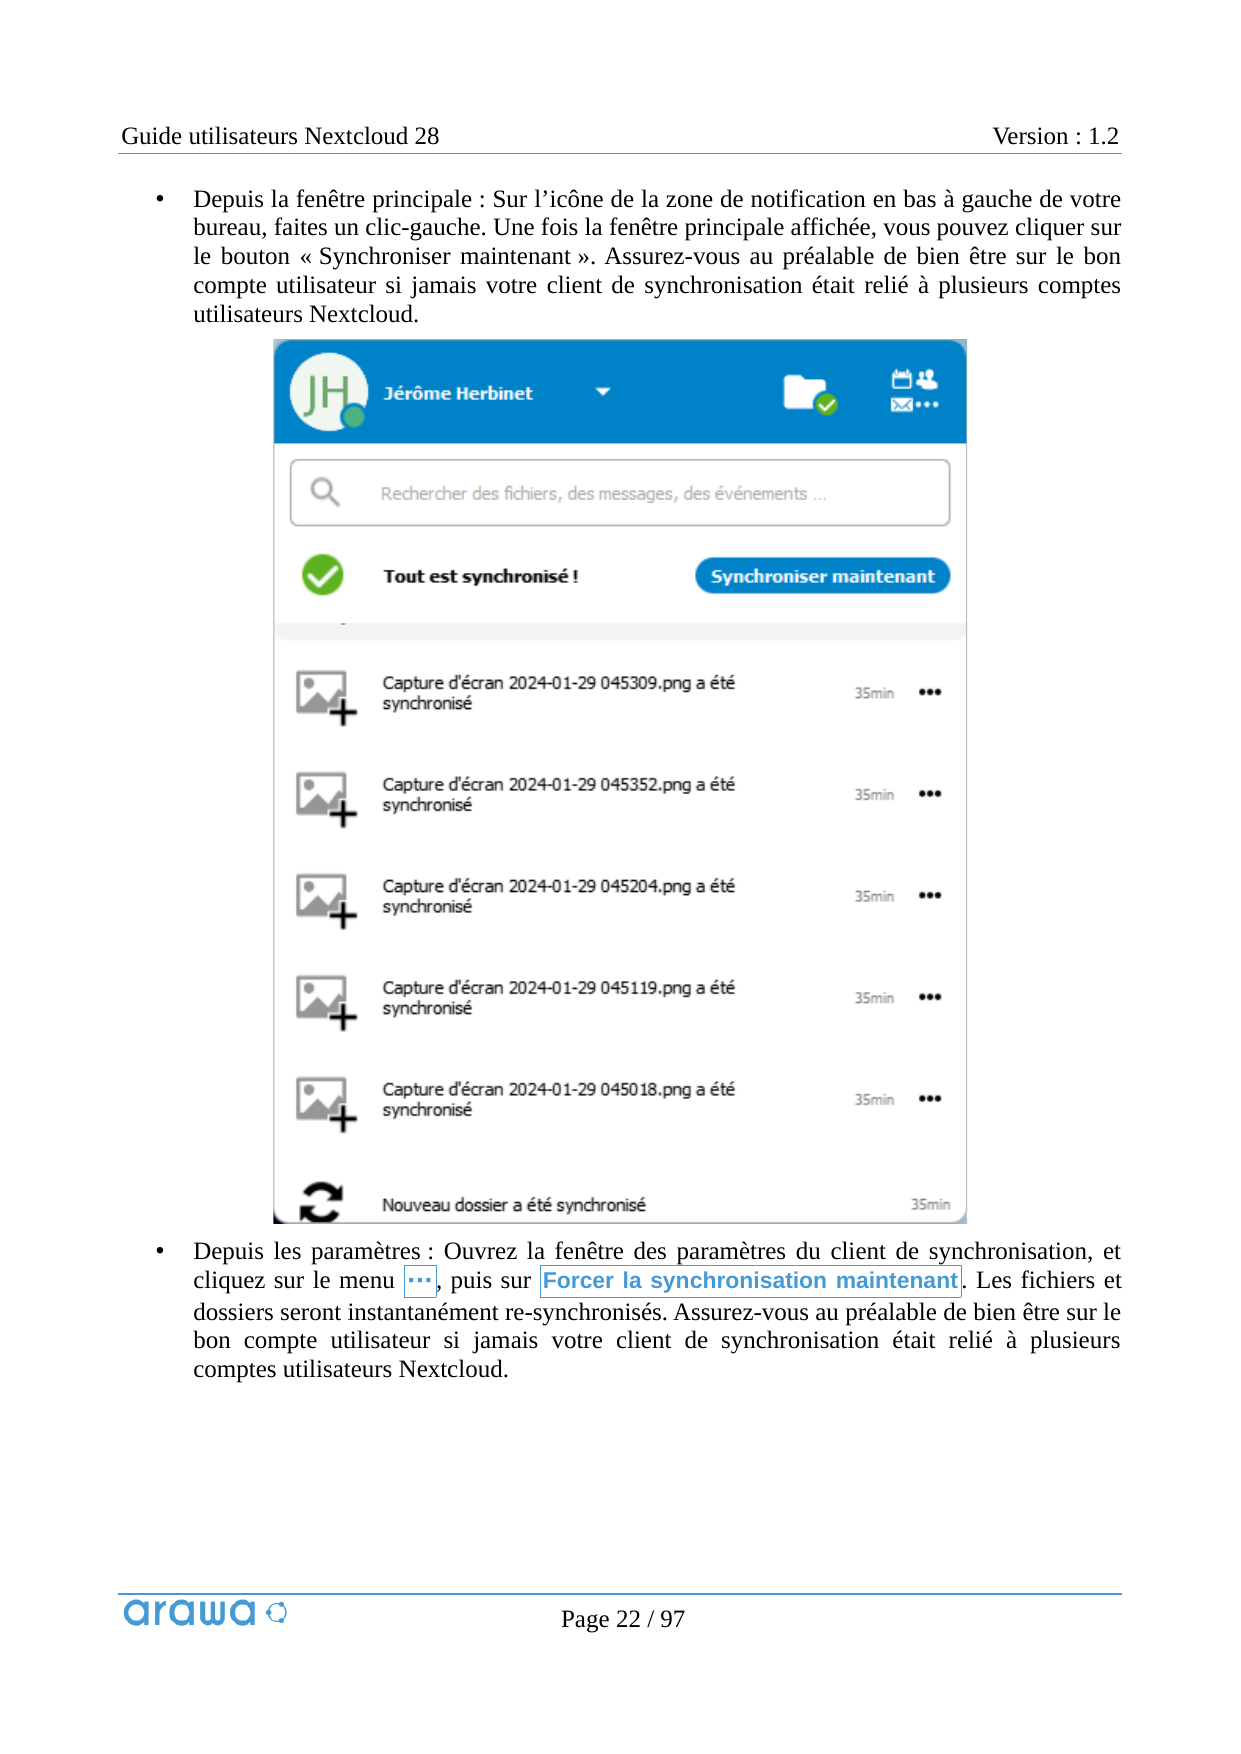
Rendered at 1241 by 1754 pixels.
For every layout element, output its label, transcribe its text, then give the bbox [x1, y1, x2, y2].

list Depuis la fenêtre principale : Sur l’icône de la zone de notification en bas à gauche de votre bureau, faites un clic-gauche. Une fois la fenêtre principale affichée, vous pouvez cliquer sur le bouton « Synchroniser maintenant ». Assurez-vous au préalable de bien être sur le bon compte utilisateur si jamais votre client de synchronisation était relié à plusieurs comptes utilisateurs Nextcloud. [156, 184, 1122, 327]
picture [273, 339, 968, 1224]
picture [121, 1597, 290, 1628]
list Depuis les paramètres : Ouvrez la fenêtre des paramètres du client de synchronisation, et cliquez sur le menu ⋅⋅⋅, puis sur Forcer la synchronisation maintenant. Les fichiers et dossiers seront instantanément re-synchronisés. Assurez-vous au préalable de bien être sur le bon compte utilisateur si jamais votre client de synchronisation était relié à plusieurs comptes utilisateurs Nextcloud. [156, 1236, 1122, 1383]
